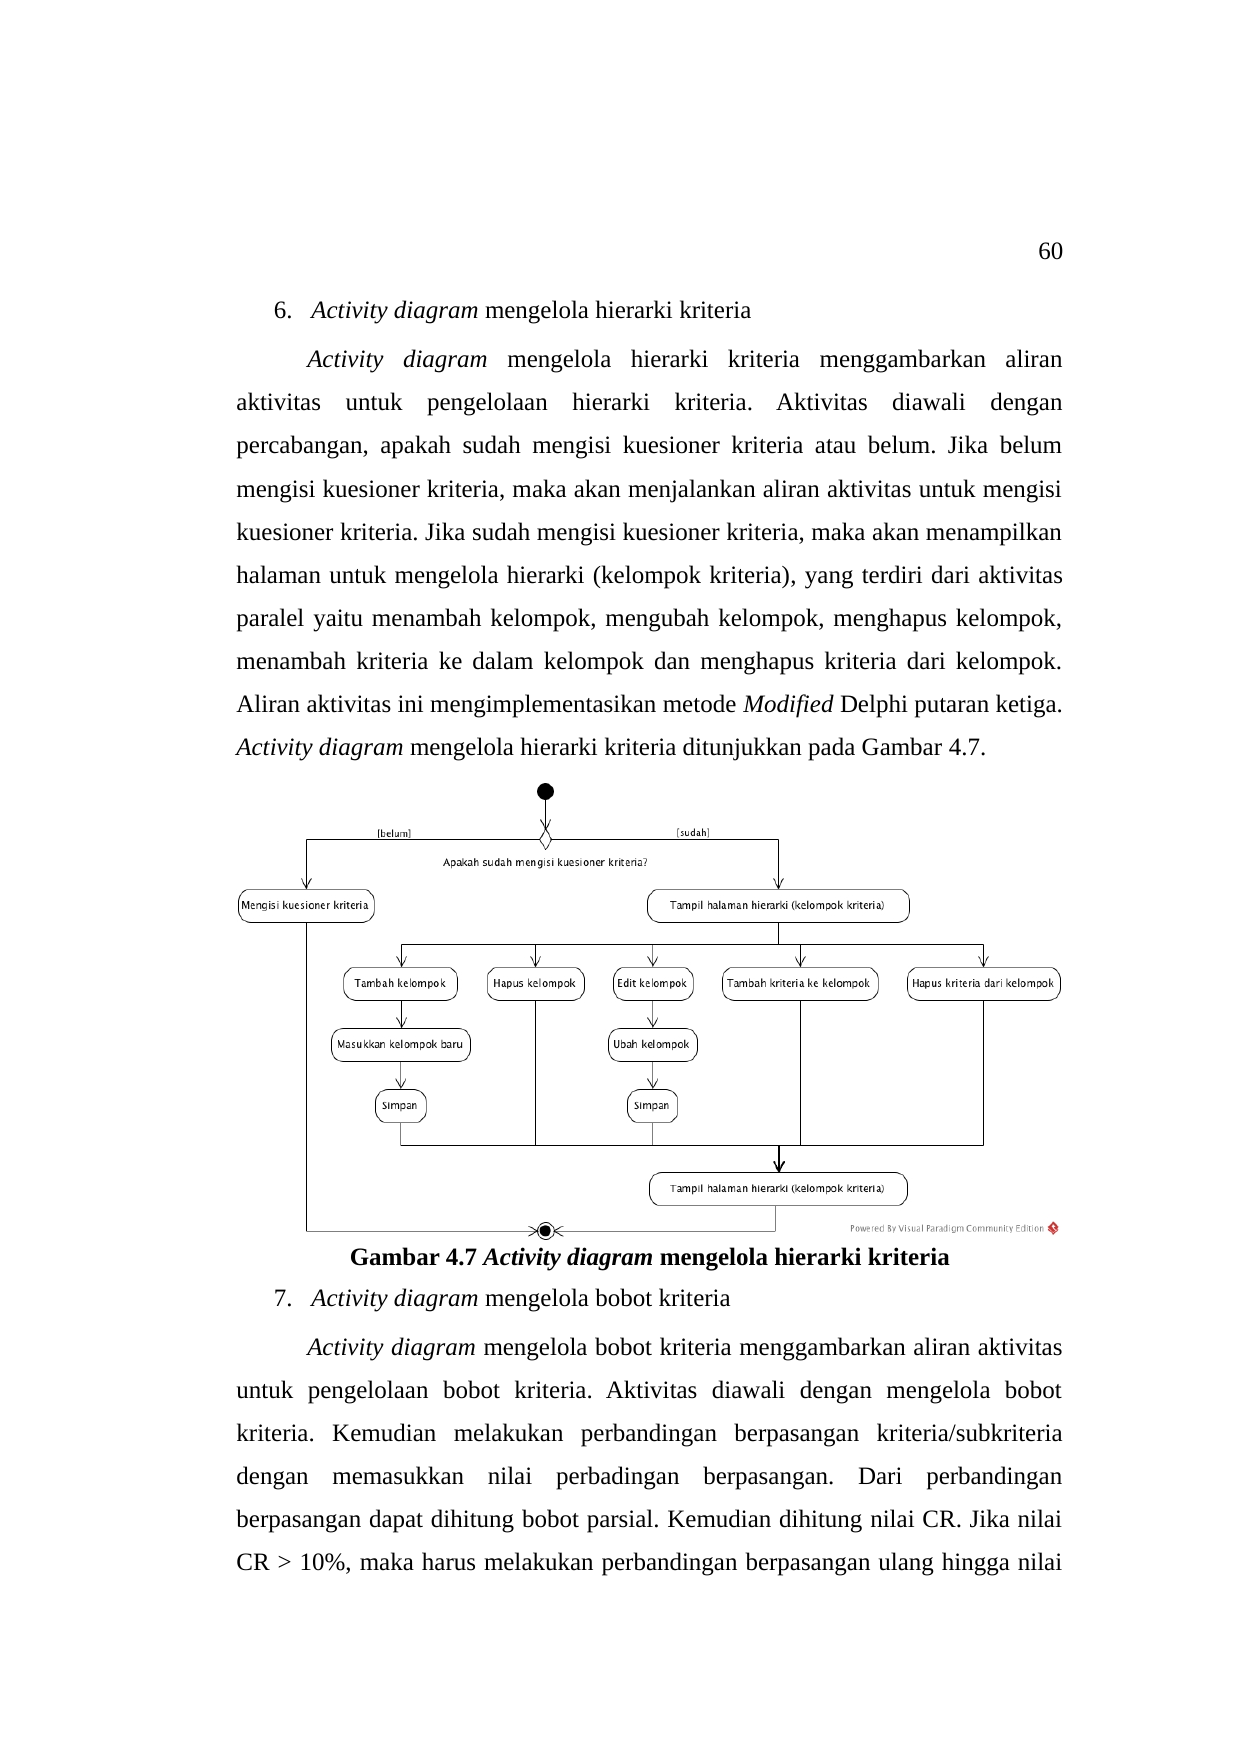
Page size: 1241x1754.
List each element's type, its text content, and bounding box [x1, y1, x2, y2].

text Activity diagram mengelola hierarki kriteria menggambarkan aliran aktivitas untuk pengelolaan hierarki kriteria. Aktivitas diawali dengan percabangan, apakah sudah mengisi kuesioner kriteria atau belum. Jika belum mengisi kuesioner kriteria, maka akan menjalankan aliran aktivitas untuk mengisi kuesioner kriteria. Jika sudah mengisi kuesioner kriteria, maka akan menampilkan halaman untuk mengelola hierarki (kelompok kriteria), yang terdiri dari aktivitas paralel yaitu menambah kelompok, mengubah kelompok, menghapus kelompok, menambah kriteria ke dalam kelompok dan menghapus kriteria dari kelompok. Aliran aktivitas ini mengimplementasikan metode Modified Delphi putaran ketiga. Activity diagram mengelola hierarki kriteria ditunjukkan pada Gambar 4.7. [236, 344, 1063, 761]
text Activity diagram mengelola bobot kriteria menggambarkan aliran aktivitas untuk pengelolaan bobot kriteria. Aktivitas diawali dengan mengelola bobot kriteria. Kemudian melakukan perbandingan berpasangan kriteria/subkriteria dengan memasukkan nilai perbadingan berpasangan. Dari perbandingan berpasangan dapat dihitung bobot parsial. Kemudian dihitung nilai CR. Jika nilai CR > 10%, maka harus melakukan perbandingan berpasangan ulang hingga nilai [236, 1332, 1063, 1576]
text Gambar 4.7 Activity diagram mengelola hierarki kriteria [236, 1242, 1063, 1270]
list Activity diagram mengelola hierarki kriteria [274, 295, 1063, 324]
list Activity diagram mengelola bobot kriteria [274, 1283, 1063, 1312]
picture [236, 781, 1063, 1242]
